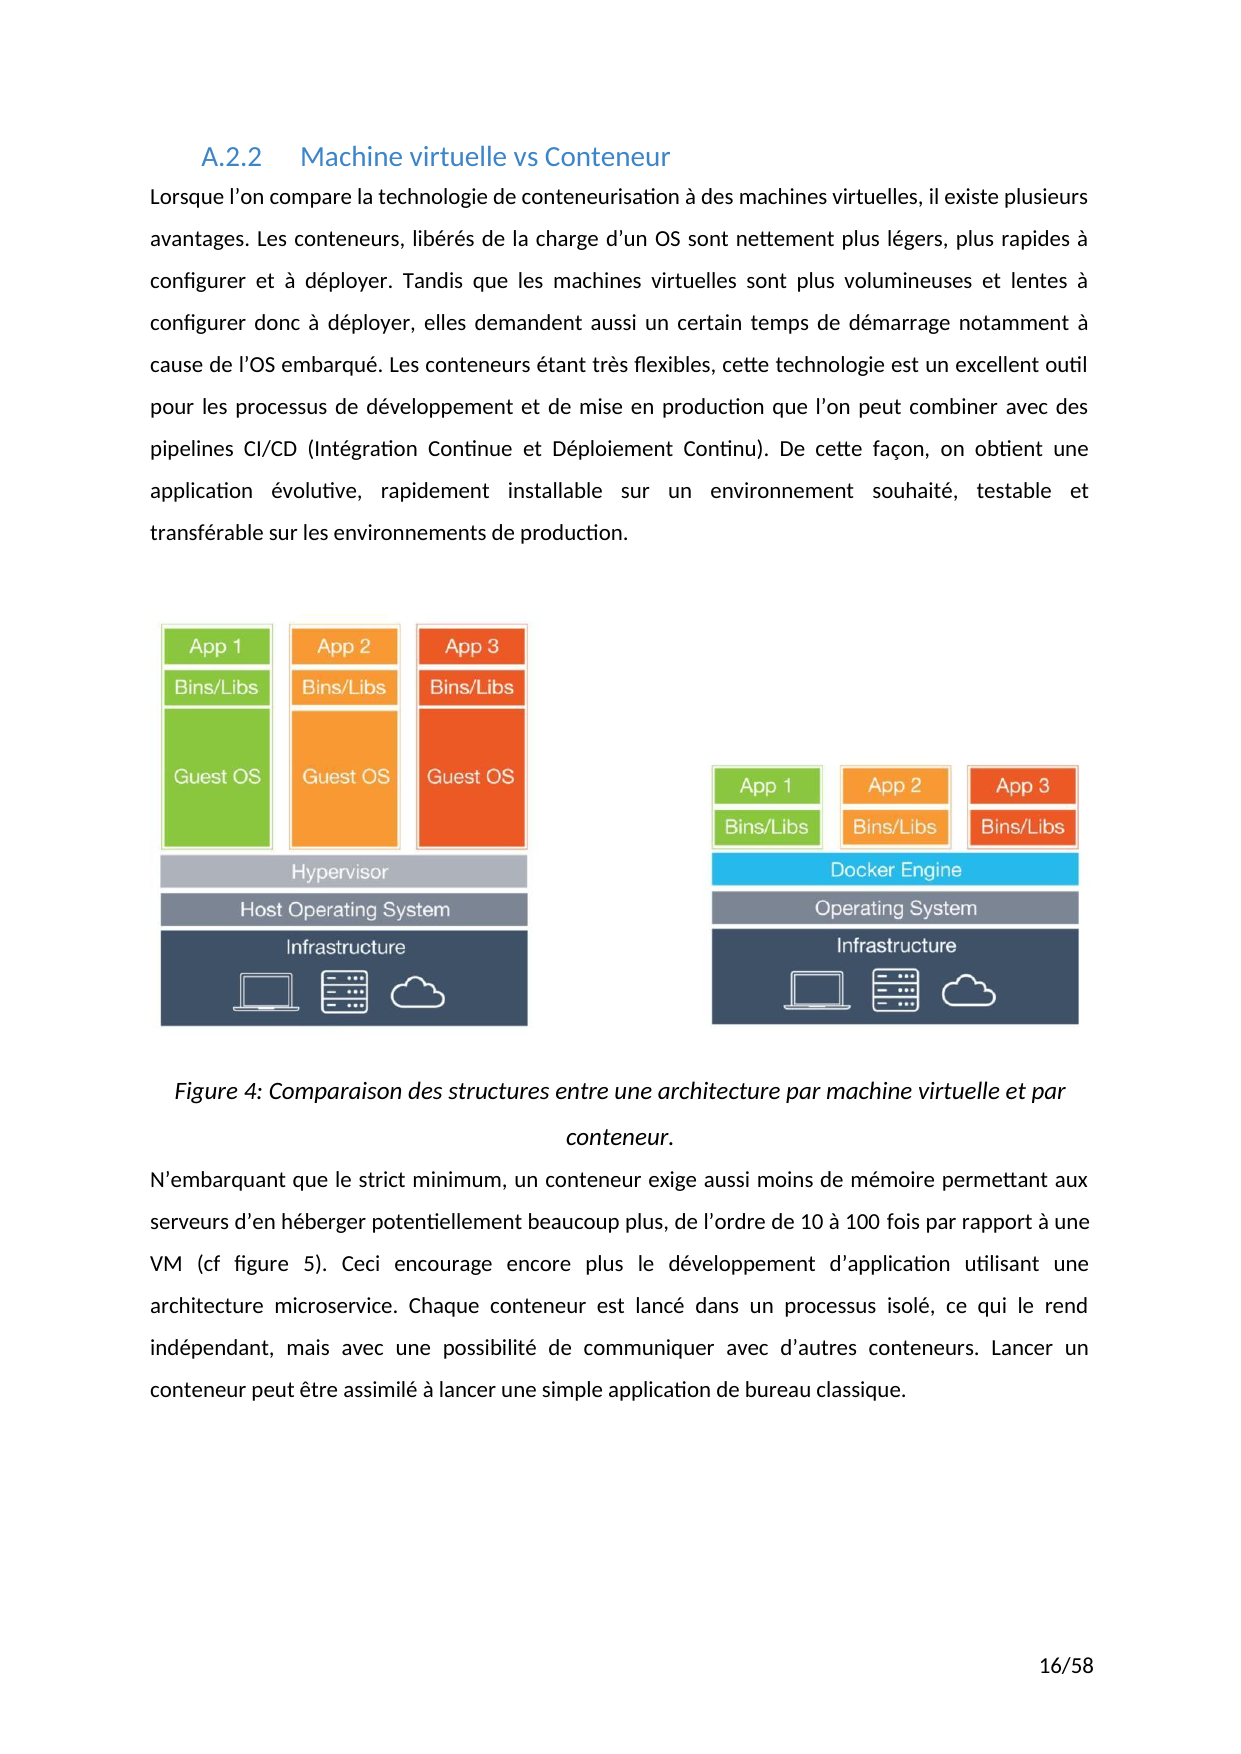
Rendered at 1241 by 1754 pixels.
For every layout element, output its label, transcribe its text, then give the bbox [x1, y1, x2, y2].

subtitle Machine virtuelle vs Conteneur [201, 138, 1090, 174]
text N’embarquant que le strict minimum, un conteneur exige aussi moins de mémoire permettant aux serveurs d’en héberger potentiellement beaucoup plus, de l’ordre de 10 à 100 fois par rapport à une VM (cf figure 5). Ceci encourage encore plus le développement d’application utilisant une architecture microservice. Chaque conteneur est lancé dans un processus isolé, ce qui le rend indépendant, mais avec une possibilité de communiquer avec d’autres conteneurs. Lancer un conteneur peut être assimilé à lancer une simple application de bureau classique. [150, 1165, 1090, 1403]
picture [150, 614, 1091, 1054]
text Figure 4: Comparaison des structures entre une architecture par machine virtuelle et par conteneur. [150, 1054, 1091, 1151]
text Lorsque l’on compare la technologie de conteneurisation à des machines virtuelles, il existe plusieurs avantages. Les conteneurs, libérés de la charge d’un OS sont nettement plus légers, plus rapides à configurer et à déployer. Tandis que les machines virtuelles sont plus volumineuses et lentes à configurer donc à déployer, elles demandent aussi un certain temps de démarrage notamment à cause de l’OS embarqué. Les conteneurs étant très flexibles, cette technologie est un excellent outil pour les processus de développement et de mise en production que l’on peut combiner avec des pipelines CI/CD (Intégration Continue et Déploiement Continu). De cette façon, on obtient une application évolutive, rapidement installable sur un environnement souhaité, testable et transférable sur les environnements de production. [150, 182, 1090, 546]
